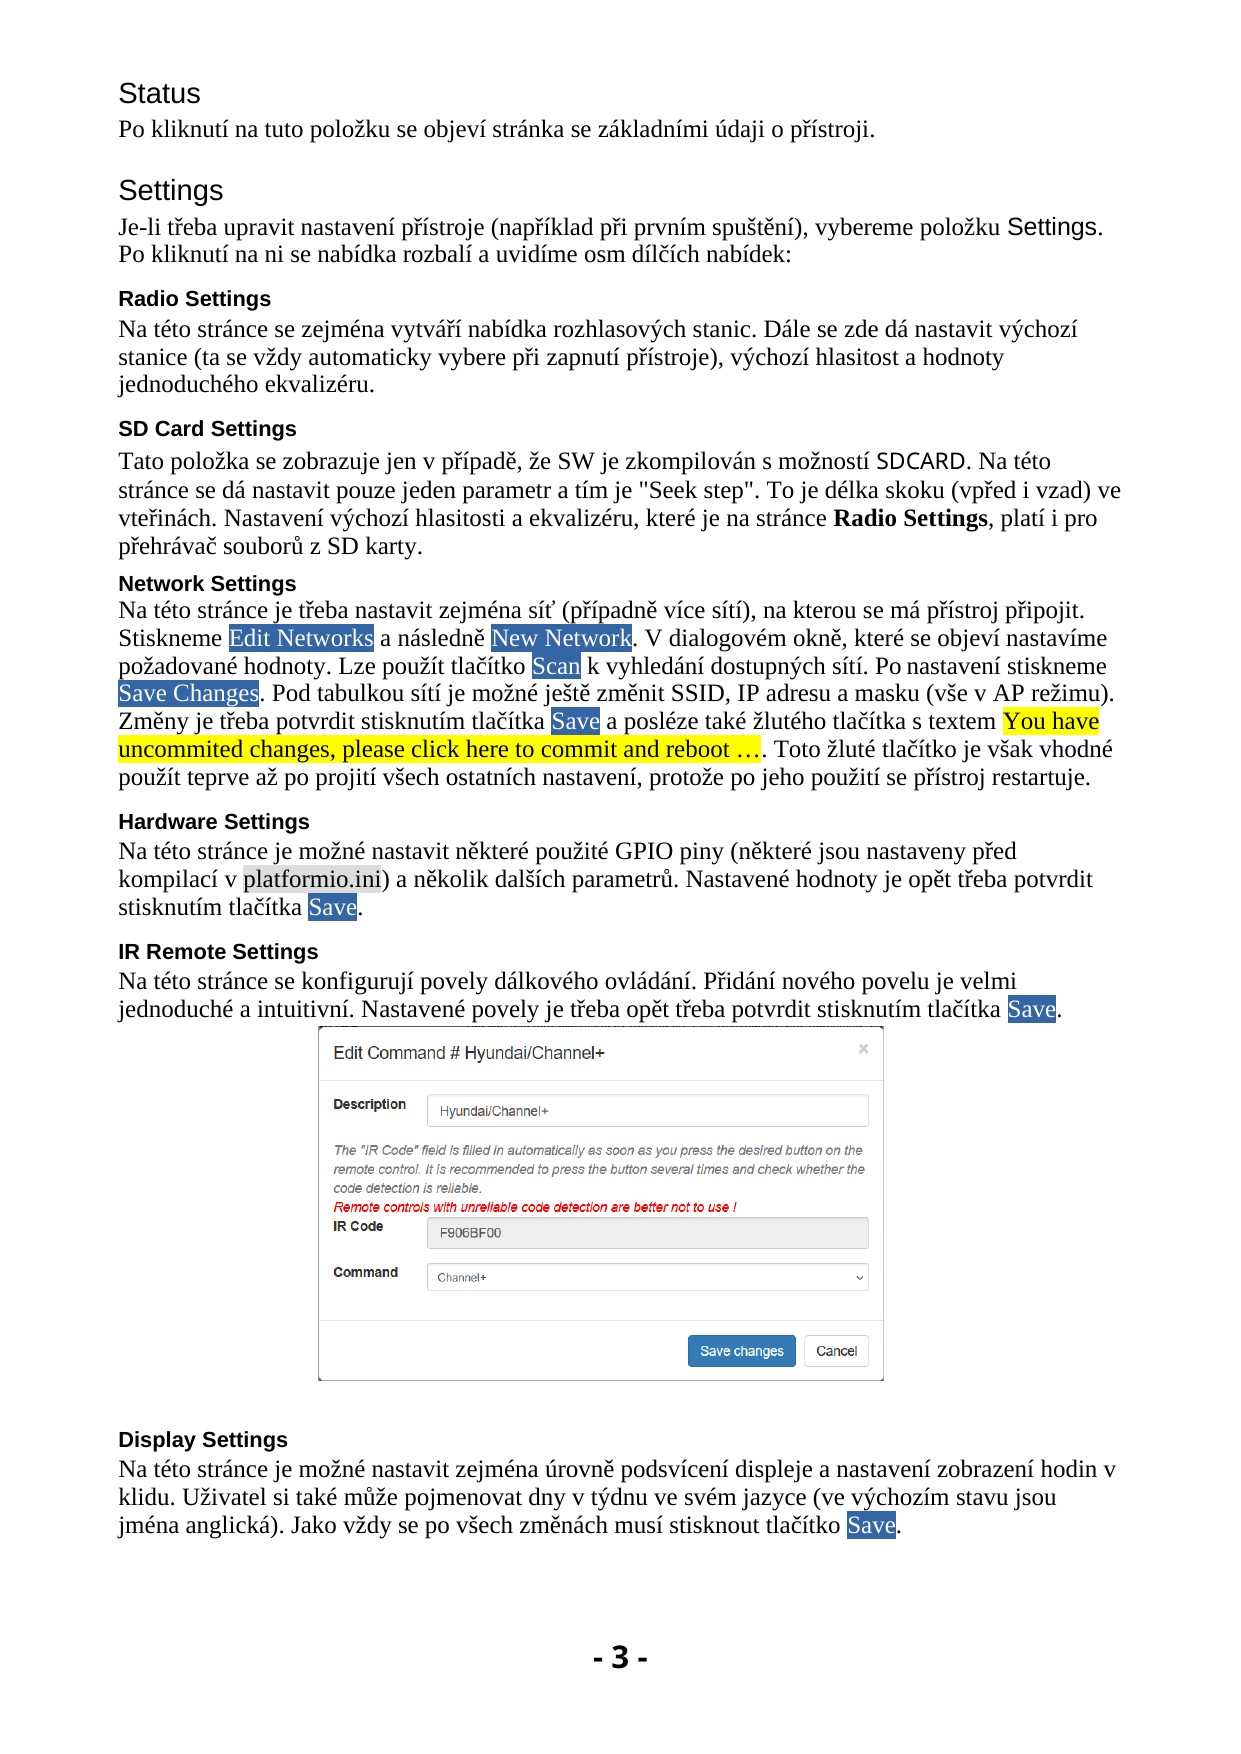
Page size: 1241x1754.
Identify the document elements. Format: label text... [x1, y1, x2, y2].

text Na této stránce je třeba nastavit zejména síť (případně více sítí), na kterou se má přístroj připojit. Stiskneme Edit Networks a následně New Network. V dialogovém okně, které se objeví nastavíme požadované hodnoty. Lze použít tlačítko Scan k vyhledání dostupných sítí. Po nastavení stiskneme Save Changes. Pod tabulkou sítí je možné ještě změnit SSID, IP adresu a masku (vše v AP režimu). Změny je třeba potvrdit stisknutím tlačítka Save a posléze také žlutého tlačítka s textem You have uncommited changes, please click here to commit and reboot …. Toto žluté tlačítko je však vhodné použít teprve až po projití všech ostatních nastavení, protože po jeho použití se přístroj restartuje. [118, 596, 1122, 790]
subtitle Radio Settings [118, 287, 1122, 311]
subtitle SD Card Settings [118, 417, 1122, 442]
text Network Settings [118, 572, 1122, 596]
text Po kliknutí na tuto položku se objeví stránka se základními údaji o přístroji. [118, 115, 1122, 143]
text Na této stránce je možné nastavit některé použité GPIO piny (některé jsou nastaveny před kompilací v platformio.ini) a několik dalších parametrů. Nastavené hodnoty je opět třeba potvrdit stisknutím tlačítka Save. [118, 837, 1122, 921]
text Je-li třeba upravit nastavení přístroje (například při prvním spuštění), vybereme položku Settings. Po kliknutí na ni se nabídka rozbalí a uvidíme osm dílčích nabídek: [118, 212, 1122, 268]
text Na této stránce se konfigurují povely dálkového ovládání. Přidání nového povelu je velmi jednoduché a intuitivní. Nastavené povely je třeba opět třeba potvrdit stisknutím tlačítka Save. [118, 967, 1122, 1023]
subtitle Settings [118, 174, 1122, 206]
subtitle Hardware Settings [118, 809, 1122, 834]
text Na této stránce se zejména vytváří nabídka rozhlasových stanic. Dále se zde dá nastavit výchozí stanice (ta se vždy automaticky vybere při zapnutí přístroje), výchozí hlasitost a hodnoty jednoduchého ekvalizéru. [118, 315, 1122, 398]
picture [318, 1026, 884, 1381]
subtitle IR Remote Settings [118, 939, 1122, 964]
subtitle Status [118, 77, 1122, 109]
text Tato položka se zobrazuje jen v případě, že SW je zkompilován s možností SDCARD. Na této stránce se dá nastavit pouze jeden parametr a tím je "Seek step". To je délka skoku (vpřed i vzad) ve vteřinách. Nastavení výchozí hlasitosti a ekvalizéru, které je na stránce Radio Settings, platí i pro přehrávač souborů z SD karty. [118, 445, 1122, 559]
subtitle Display Settings [118, 1428, 1122, 1452]
text Na této stránce je možné nastavit zejména úrovně podsvícení displeje a nastavení zobrazení hodin v klidu. Uživatel si také může pojmenovat dny v týdnu ve svém jazyce (ve výchozím stavu jsou jména anglická). Jako vždy se po všech změnách musí stisknout tlačítko Save. [118, 1456, 1122, 1539]
